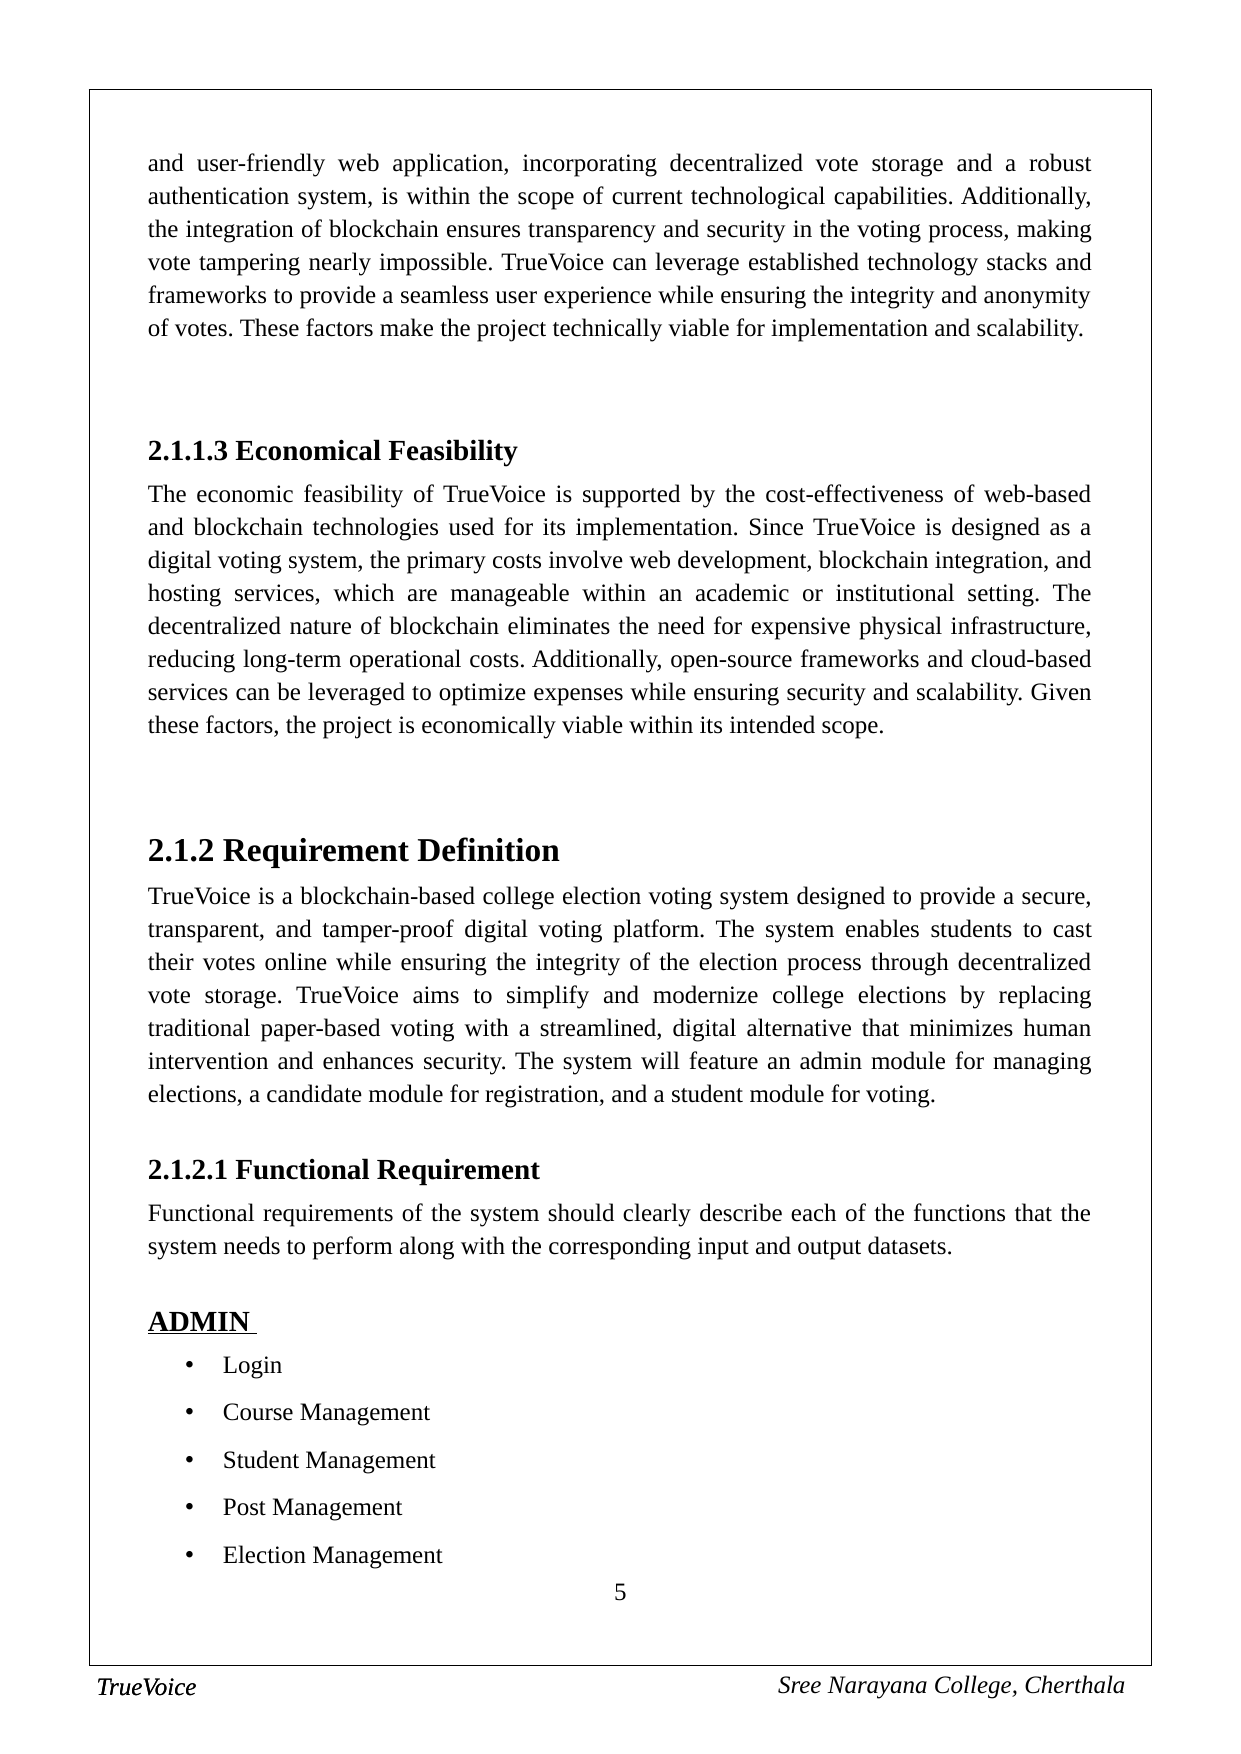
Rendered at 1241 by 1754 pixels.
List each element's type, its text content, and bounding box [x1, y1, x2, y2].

list Login [185, 1350, 1092, 1378]
subtitle 2.1.2 Requirement Definition [148, 830, 1092, 869]
list Election Management [185, 1540, 1092, 1569]
text TrueVoice is a blockchain-based college election voting system designed to provide a secure, transparent, and tamper-proof digital voting platform. The system enables students to cast their votes online while ensuring the integrity of the election process through decentralized vote storage. TrueVoice aims to simplify and modernize college elections by replacing traditional paper-based voting with a streamlined, digital alternative that minimizes human intervention and enhances security. The system will feature an admin module for managing elections, a candidate module for registration, and a student module for voting. [148, 881, 1092, 1108]
list Post Management [185, 1492, 1092, 1521]
subtitle ADMIN [148, 1304, 1092, 1337]
text and user-friendly web application, incorporating decentralized vote storage and a robust authentication system, is within the scope of current technological capabilities. Additionally, the integration of blockchain ensures transparency and security in the voting process, making vote tampering nearly impossible. TrueVoice can leverage established technology stacks and frameworks to provide a seamless user experience while ensuring the integrity and anonymity of votes. These factors make the project technically viable for implementation and scalability. [148, 148, 1092, 342]
list Student Management [185, 1445, 1092, 1474]
subtitle 2.1.2.1 Functional Requirement [148, 1152, 1092, 1186]
text The economic feasibility of TrueVoice is supported by the cost-effectiveness of web-based and blockchain technologies used for its implementation. Since TrueVoice is designed as a digital voting system, the primary costs involve web development, blockchain integration, and hosting services, which are manageable within an academic or institutional setting. The decentralized nature of blockchain eliminates the need for expensive physical infrastructure, reducing long-term operational costs. Additionally, open-source frameworks and cloud-based services can be leveraged to optimize expenses while ensuring security and scalability. Given these factors, the project is economically viable within its intended scope. [148, 479, 1092, 739]
subtitle 2.1.1.3 Economical Feasibility [148, 433, 1092, 467]
list Course Management [185, 1397, 1092, 1426]
text Functional requirements of the system should clearly describe each of the functions that the system needs to perform along with the corresponding input and output datasets. [148, 1198, 1092, 1260]
